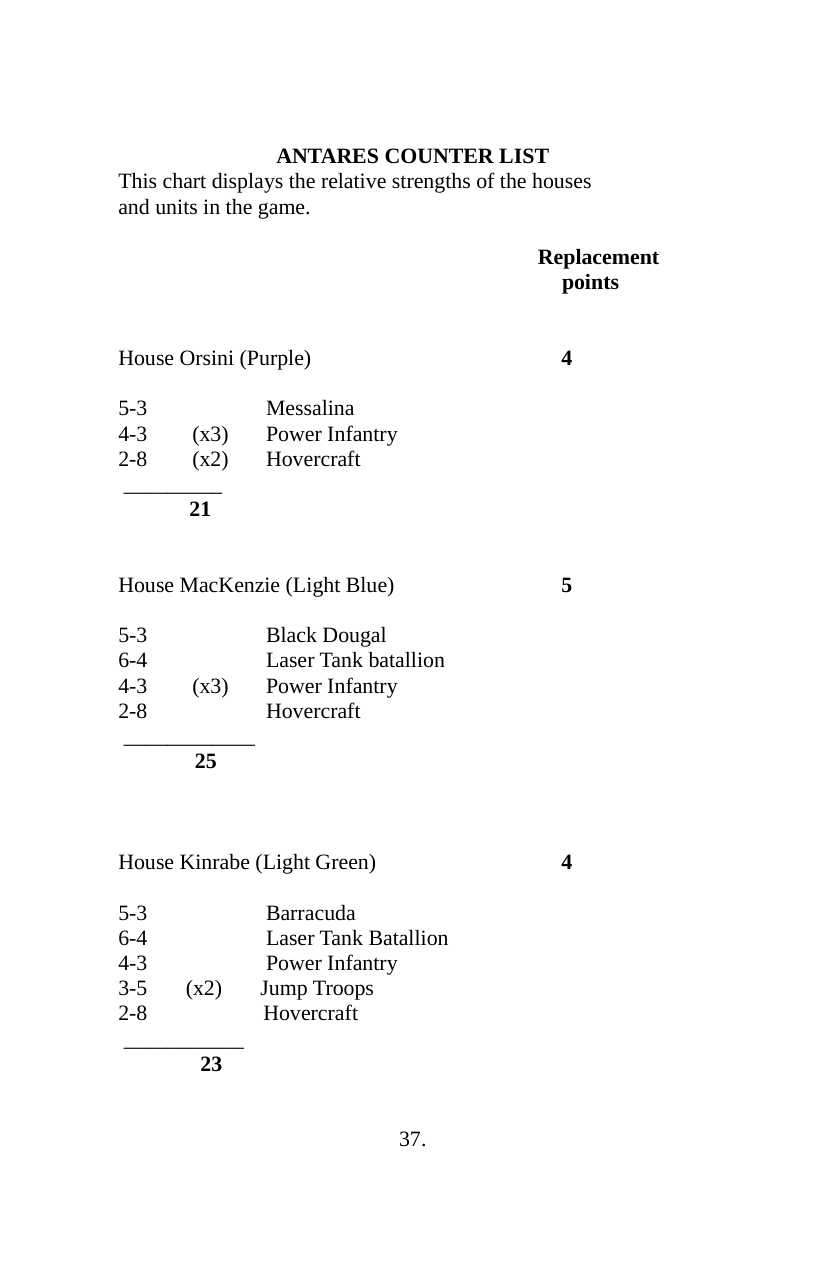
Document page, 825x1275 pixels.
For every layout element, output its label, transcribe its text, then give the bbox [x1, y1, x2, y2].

text This chart displays the relative strengths of the houses [118, 168, 707, 194]
text House Orsini (Purple) 4 [118, 345, 707, 370]
text 25 [118, 748, 707, 773]
text 5-3 Messalina [118, 395, 707, 421]
text ____________ [118, 723, 707, 748]
text 6-4 Laser Tank Batallion [118, 925, 707, 950]
text ___________ [118, 1026, 707, 1051]
text 5-3 Black Dougal [118, 622, 707, 647]
text House Kinrabe (Light Green) 4 [118, 849, 707, 874]
text 21 [118, 496, 707, 521]
text 4-3 Power Infantry [118, 950, 707, 975]
text ANTARES COUNTER LIST [118, 143, 707, 168]
text 37. [118, 1126, 707, 1152]
text 4-3 (x3) Power Infantry [118, 421, 707, 446]
text 2-8 Hovercraft [118, 698, 707, 723]
text 2-8 Hovercraft [118, 1000, 707, 1026]
text _________ [118, 471, 707, 496]
text 5-3 Barracuda [118, 899, 707, 925]
text 4-3 (x3) Power Infantry [118, 673, 707, 698]
text 2-8 (x2) Hovercraft [118, 446, 707, 471]
text 3-5 (x2) Jump Troops [118, 975, 707, 1000]
text Replacement [118, 244, 707, 269]
text House MacKenzie (Light Blue) 5 [118, 572, 707, 597]
text points [118, 269, 707, 294]
text and units in the game. [118, 194, 707, 219]
text 6-4 Laser Tank batallion [118, 647, 707, 673]
text 23 [118, 1051, 707, 1076]
